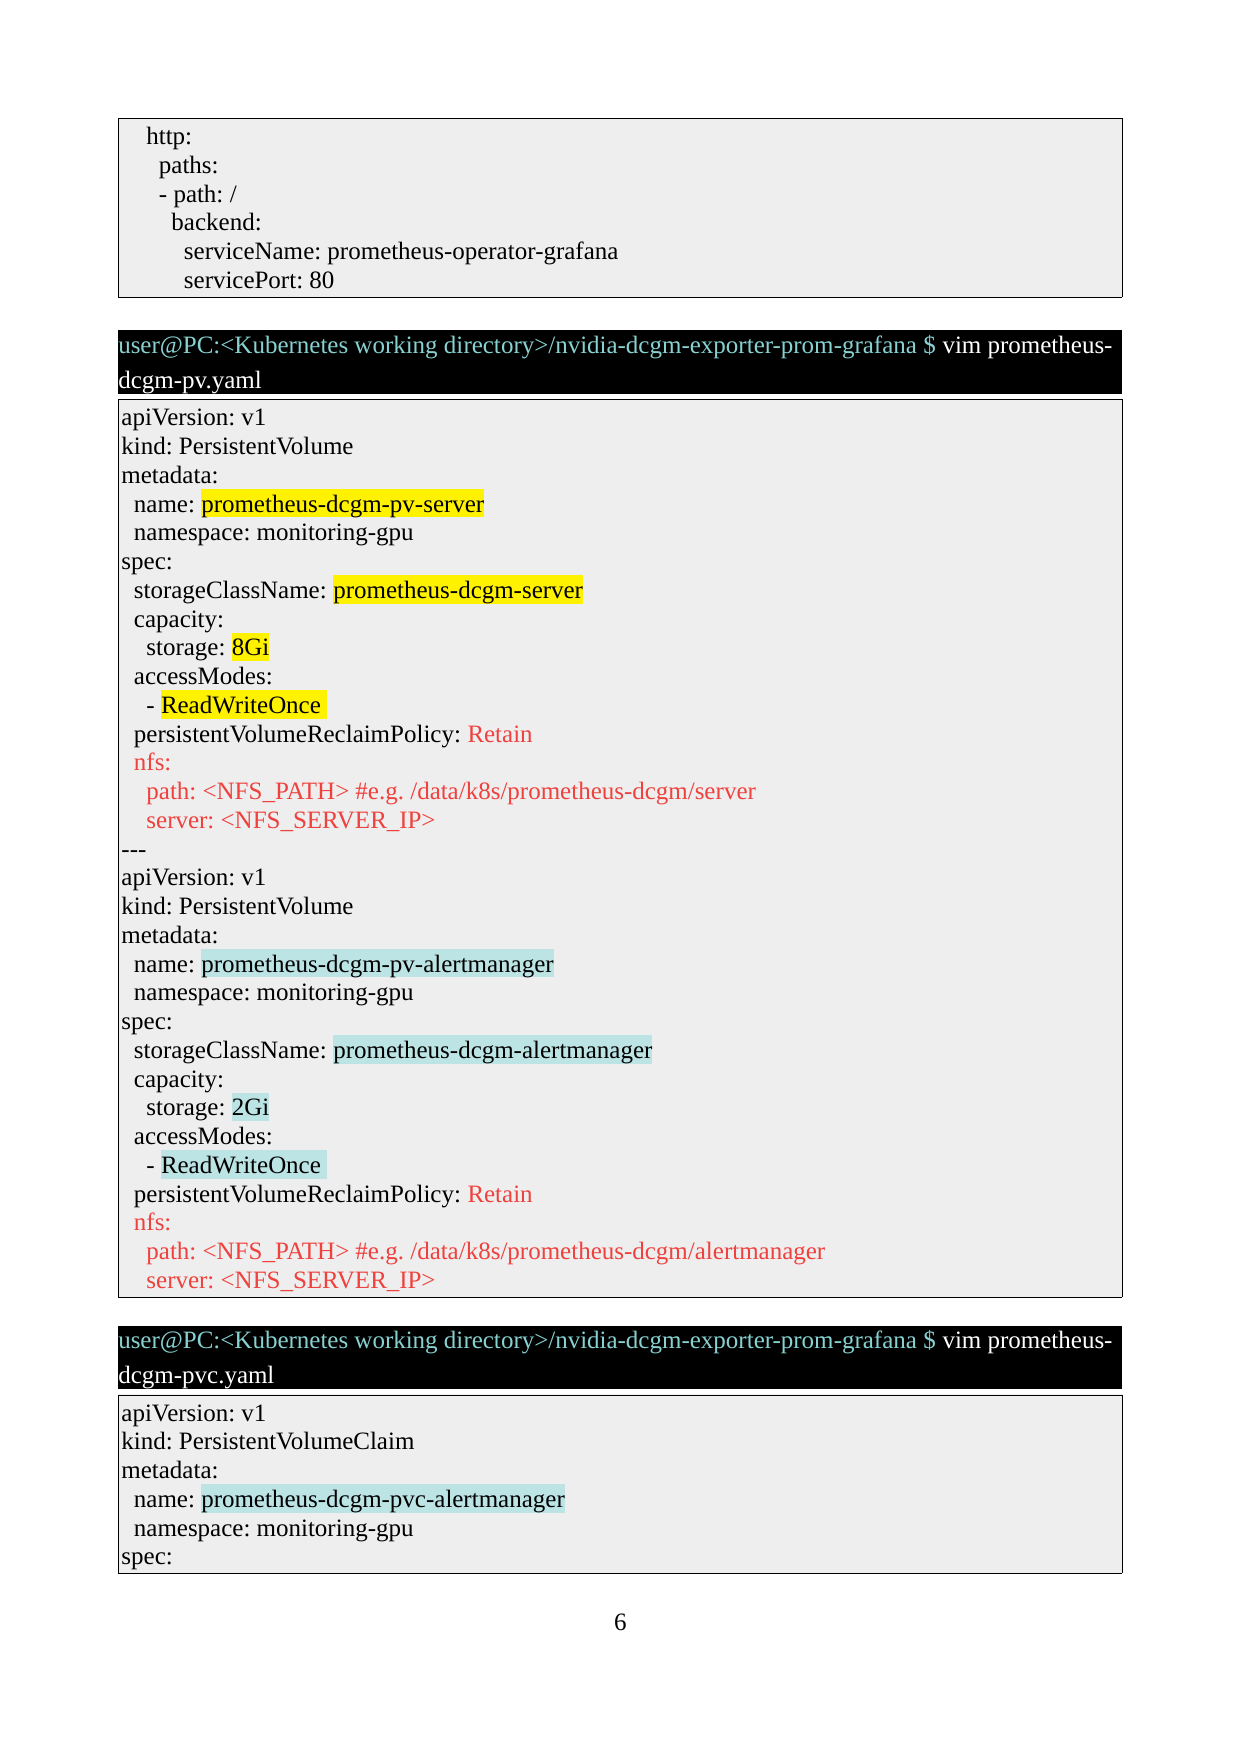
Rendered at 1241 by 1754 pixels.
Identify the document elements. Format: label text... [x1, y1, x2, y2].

text server: <NFS_SERVER_IP> [119, 802, 1122, 831]
text - path: / [119, 176, 1122, 204]
text name: prometheus-dcgm-pv-server [119, 486, 1122, 514]
text spec: [119, 1003, 1122, 1032]
text serviceName: prometheus-operator-grafana [119, 233, 1122, 262]
text spec: [119, 1538, 1122, 1573]
text storageClassName: prometheus-dcgm-alertmanager [119, 1032, 1122, 1061]
text path: <NFS_PATH> #e.g. /data/k8s/prometheus-dcgm/server [119, 773, 1122, 802]
text http: [119, 119, 1122, 147]
text kind: PersistentVolume [119, 428, 1122, 457]
text - ReadWriteOnce [119, 1147, 1122, 1176]
text server: <NFS_SERVER_IP> [119, 1262, 1122, 1297]
text capacity: [119, 1061, 1122, 1089]
text namespace: monitoring-gpu [119, 1509, 1122, 1538]
text nfs: [119, 744, 1122, 773]
text namespace: monitoring-gpu [119, 514, 1122, 543]
text name: prometheus-dcgm-pv-alertmanager [119, 946, 1122, 974]
text - ReadWriteOnce [119, 687, 1122, 716]
text path: <NFS_PATH> #e.g. /data/k8s/prometheus-dcgm/alertmanager [119, 1233, 1122, 1262]
text apiVersion: v1 [119, 1396, 1122, 1423]
text metadata: [119, 917, 1122, 946]
text user@PC:<Kubernetes working directory>/nvidia-dcgm-exporter-prom-grafana $ vim prometheus-dcgm-pvc.yaml [118, 1326, 1122, 1389]
text storage: 8Gi [119, 629, 1122, 658]
text servicePort: 80 [119, 262, 1122, 297]
text backend: [119, 204, 1122, 233]
text nfs: [119, 1204, 1122, 1233]
text accessModes: [119, 658, 1122, 687]
text capacity: [119, 601, 1122, 629]
text accessModes: [119, 1118, 1122, 1147]
text paths: [119, 147, 1122, 176]
text namespace: monitoring-gpu [119, 974, 1122, 1003]
text spec: [119, 543, 1122, 572]
text metadata: [119, 457, 1122, 486]
text storage: 2Gi [119, 1089, 1122, 1118]
text user@PC:<Kubernetes working directory>/nvidia-dcgm-exporter-prom-grafana $ vim prometheus-dcgm-pv.yaml [118, 330, 1122, 394]
text apiVersion: v1 [119, 400, 1122, 428]
text kind: PersistentVolumeClaim [119, 1423, 1122, 1452]
text name: prometheus-dcgm-pvc-alertmanager [119, 1481, 1122, 1509]
text persistentVolumeReclaimPolicy: Retain [119, 716, 1122, 744]
text apiVersion: v1 [119, 859, 1122, 888]
text --- [119, 831, 1122, 859]
text persistentVolumeReclaimPolicy: Retain [119, 1176, 1122, 1204]
text storageClassName: prometheus-dcgm-server [119, 572, 1122, 601]
text kind: PersistentVolume [119, 888, 1122, 917]
text metadata: [119, 1452, 1122, 1481]
